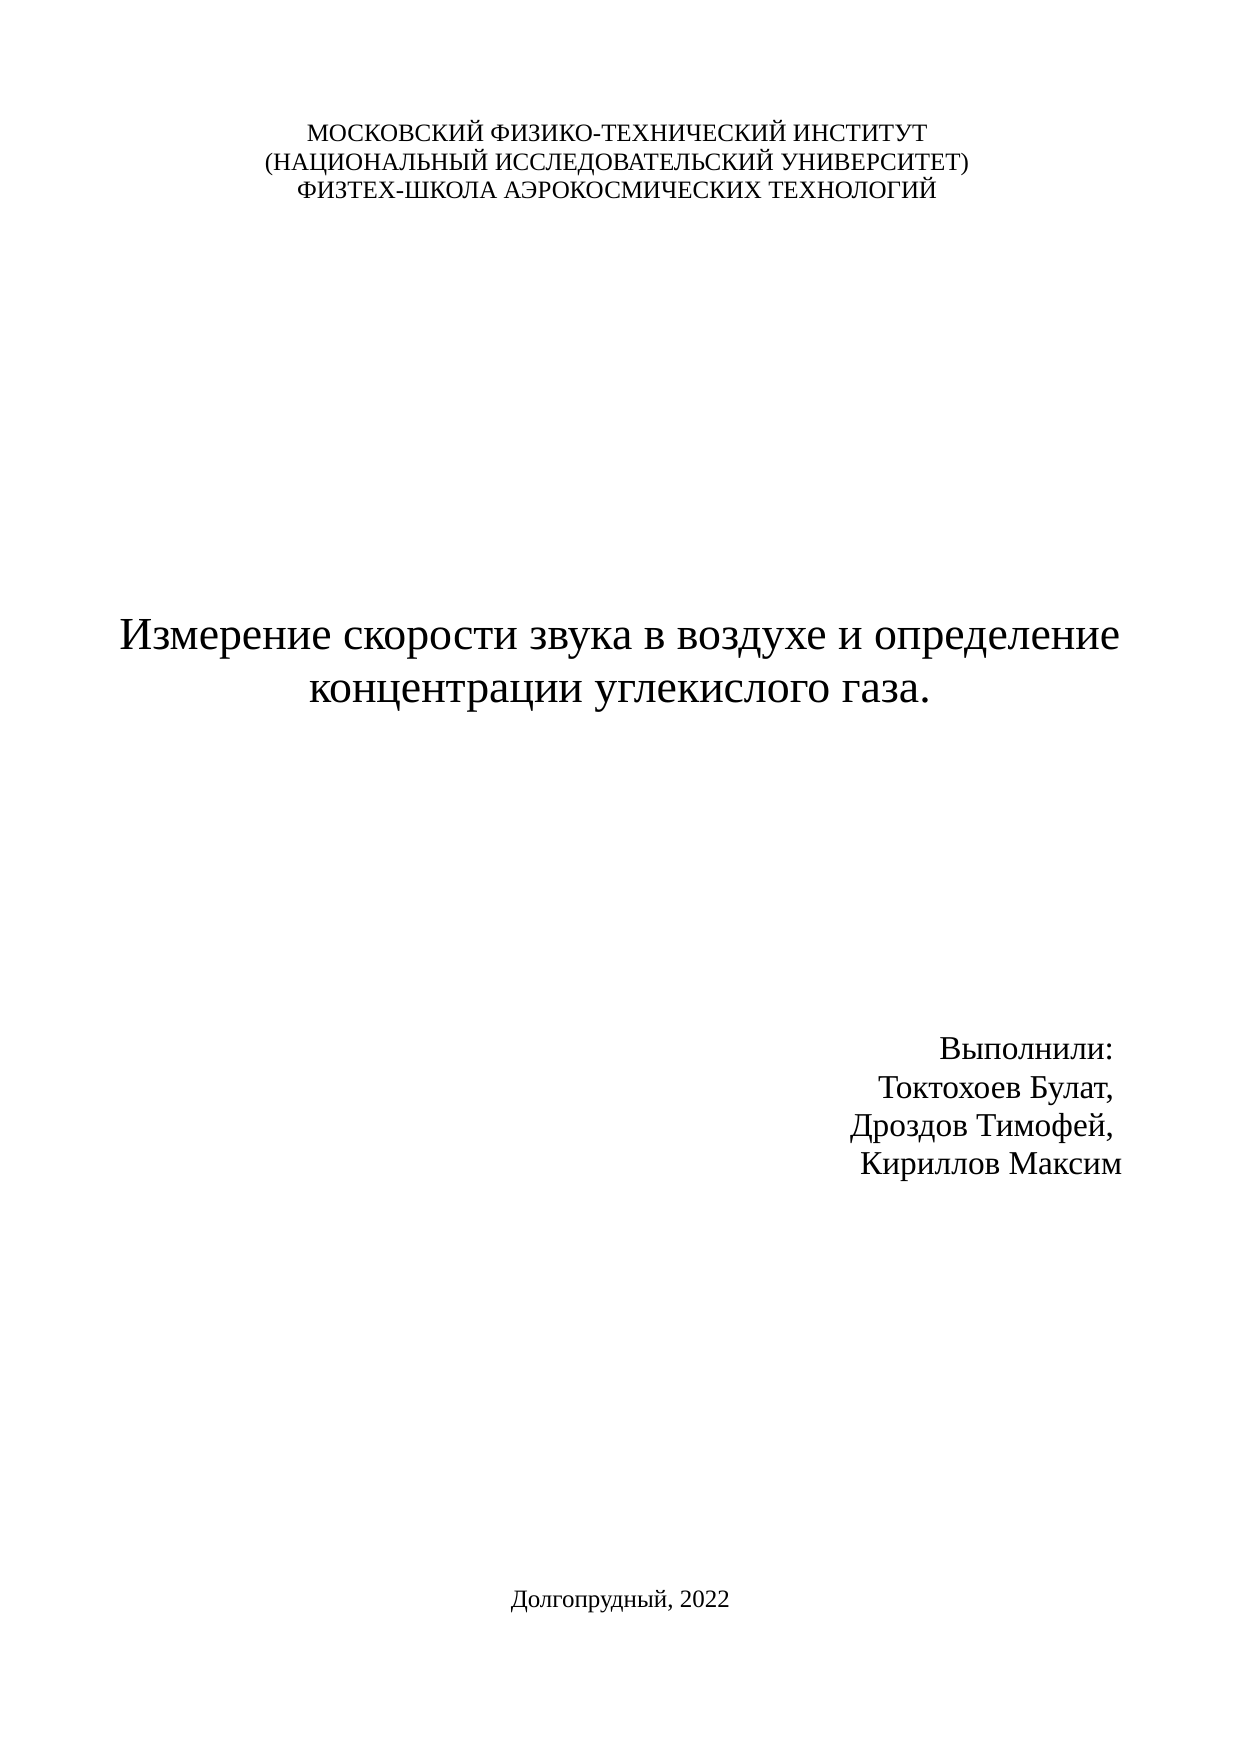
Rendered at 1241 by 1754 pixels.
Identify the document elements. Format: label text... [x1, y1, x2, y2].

text Измерение скорости звука в воздухе и определение концентрации углекислого газа. [118, 607, 1122, 712]
text Кириллов Максим [118, 1143, 1122, 1182]
text (НАЦИОНАЛЬНЫЙ ИССЛЕДОВАТЕЛЬСКИЙ УНИВЕРСИТЕТ) [118, 147, 1122, 176]
text Дроздов Тимофей, [118, 1105, 1122, 1143]
text ФИЗТЕХ-ШКОЛА АЭРОКОСМИЧЕСКИХ ТЕХНОЛОГИЙ [118, 176, 1122, 204]
text Токтохоев Булат, [118, 1067, 1122, 1105]
text Выполнили: [118, 1028, 1122, 1067]
text Долгопрудный, 2022 [118, 1584, 1122, 1613]
text МОСКОВСКИЙ ФИЗИКО-ТЕХНИЧЕСКИЙ ИНСТИТУТ [118, 118, 1122, 147]
